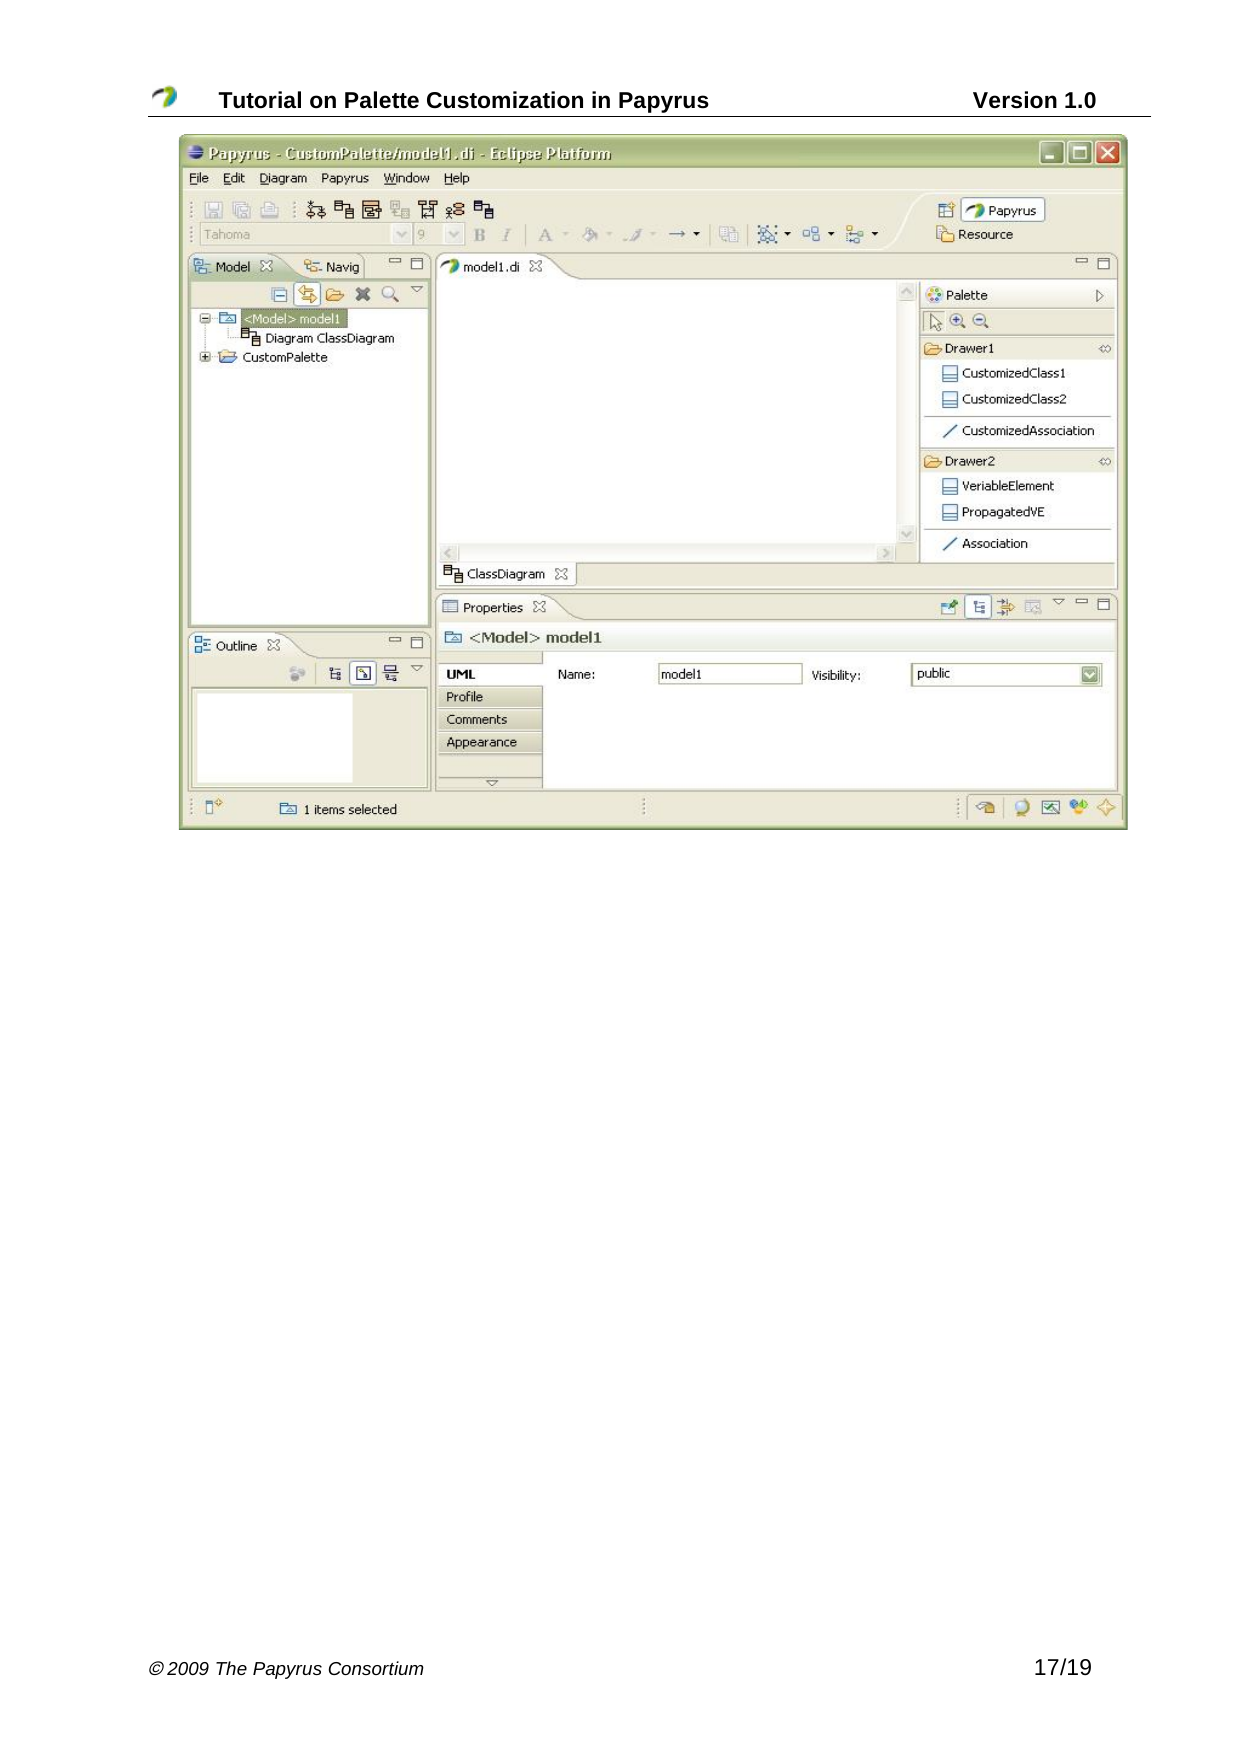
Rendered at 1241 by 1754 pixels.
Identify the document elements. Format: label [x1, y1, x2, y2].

picture [178, 134, 1128, 830]
picture [152, 84, 177, 110]
